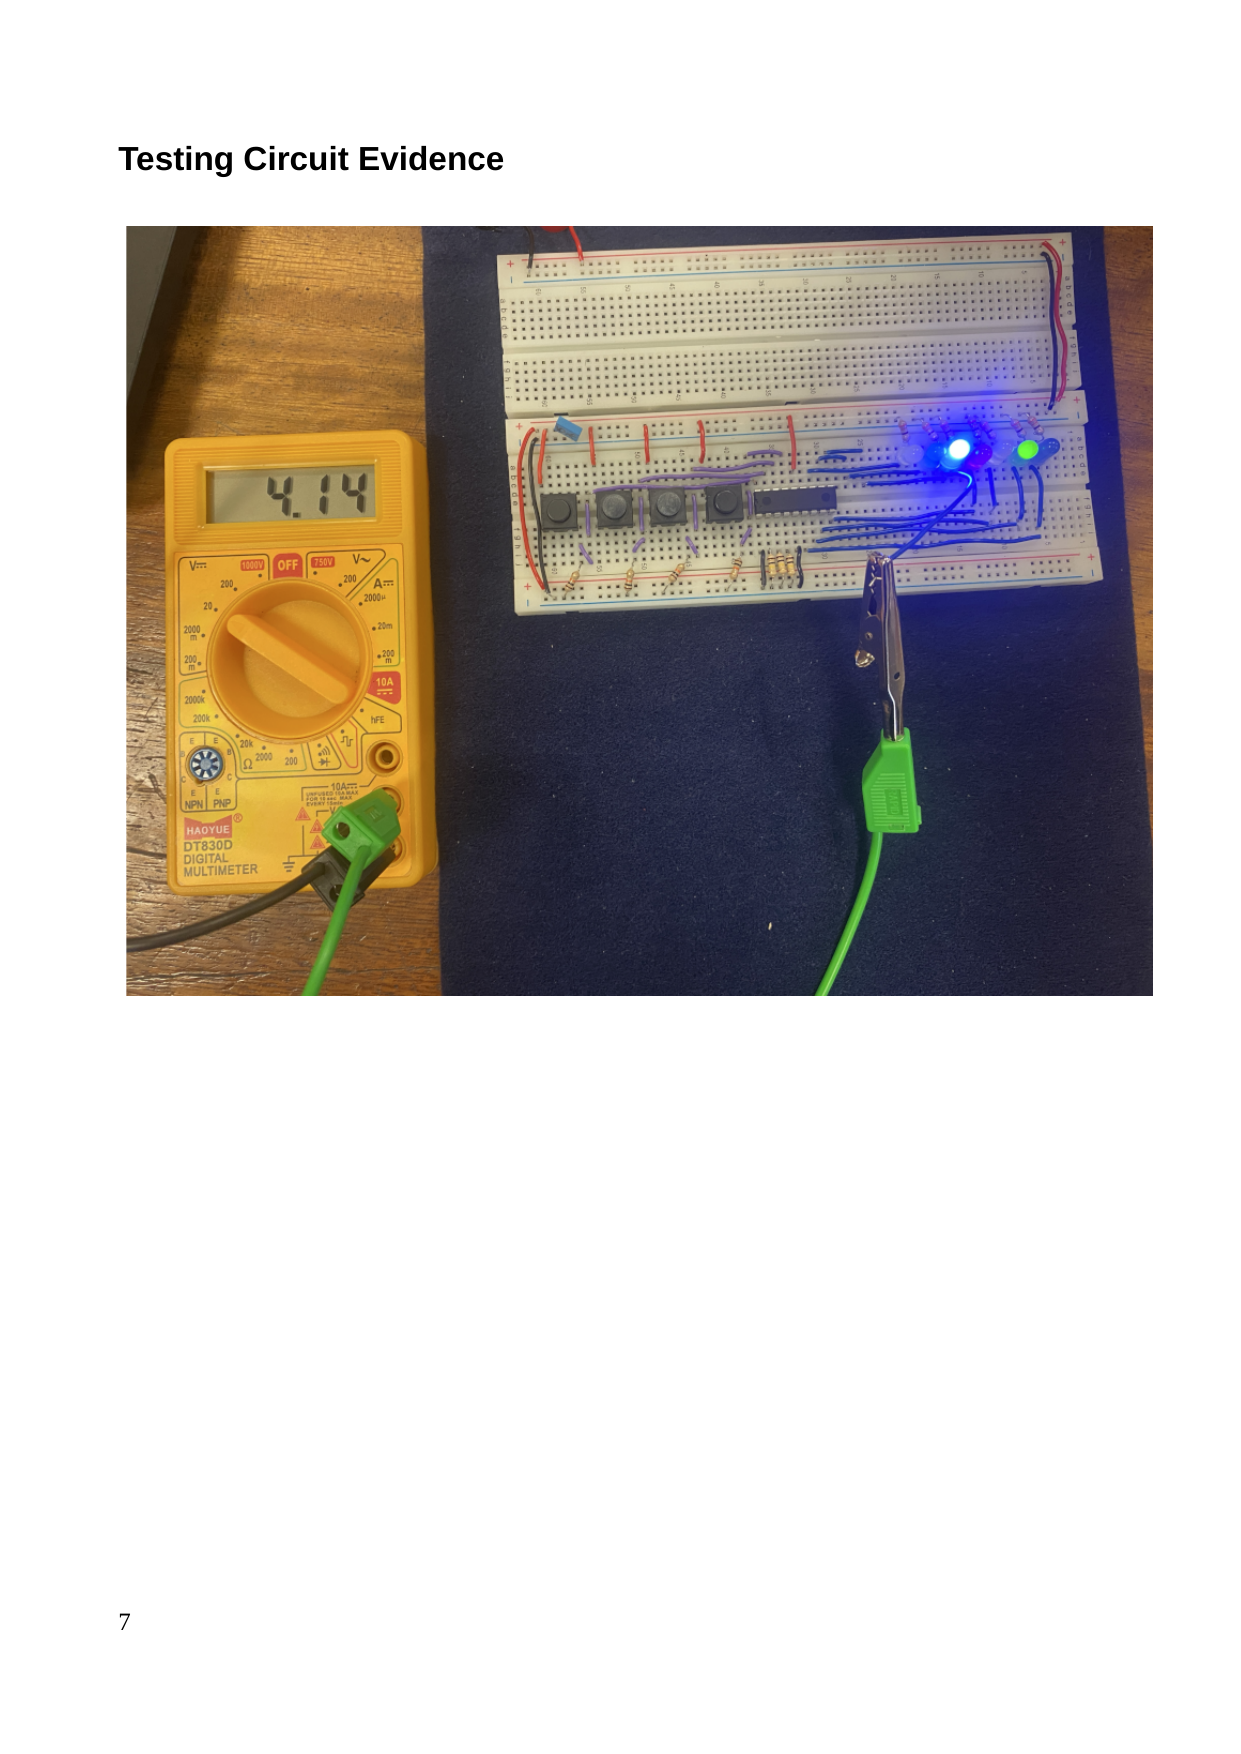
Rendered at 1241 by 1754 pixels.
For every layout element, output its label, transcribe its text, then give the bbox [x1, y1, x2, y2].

picture [126, 226, 1153, 996]
subtitle Testing Circuit Evidence [118, 139, 1122, 177]
